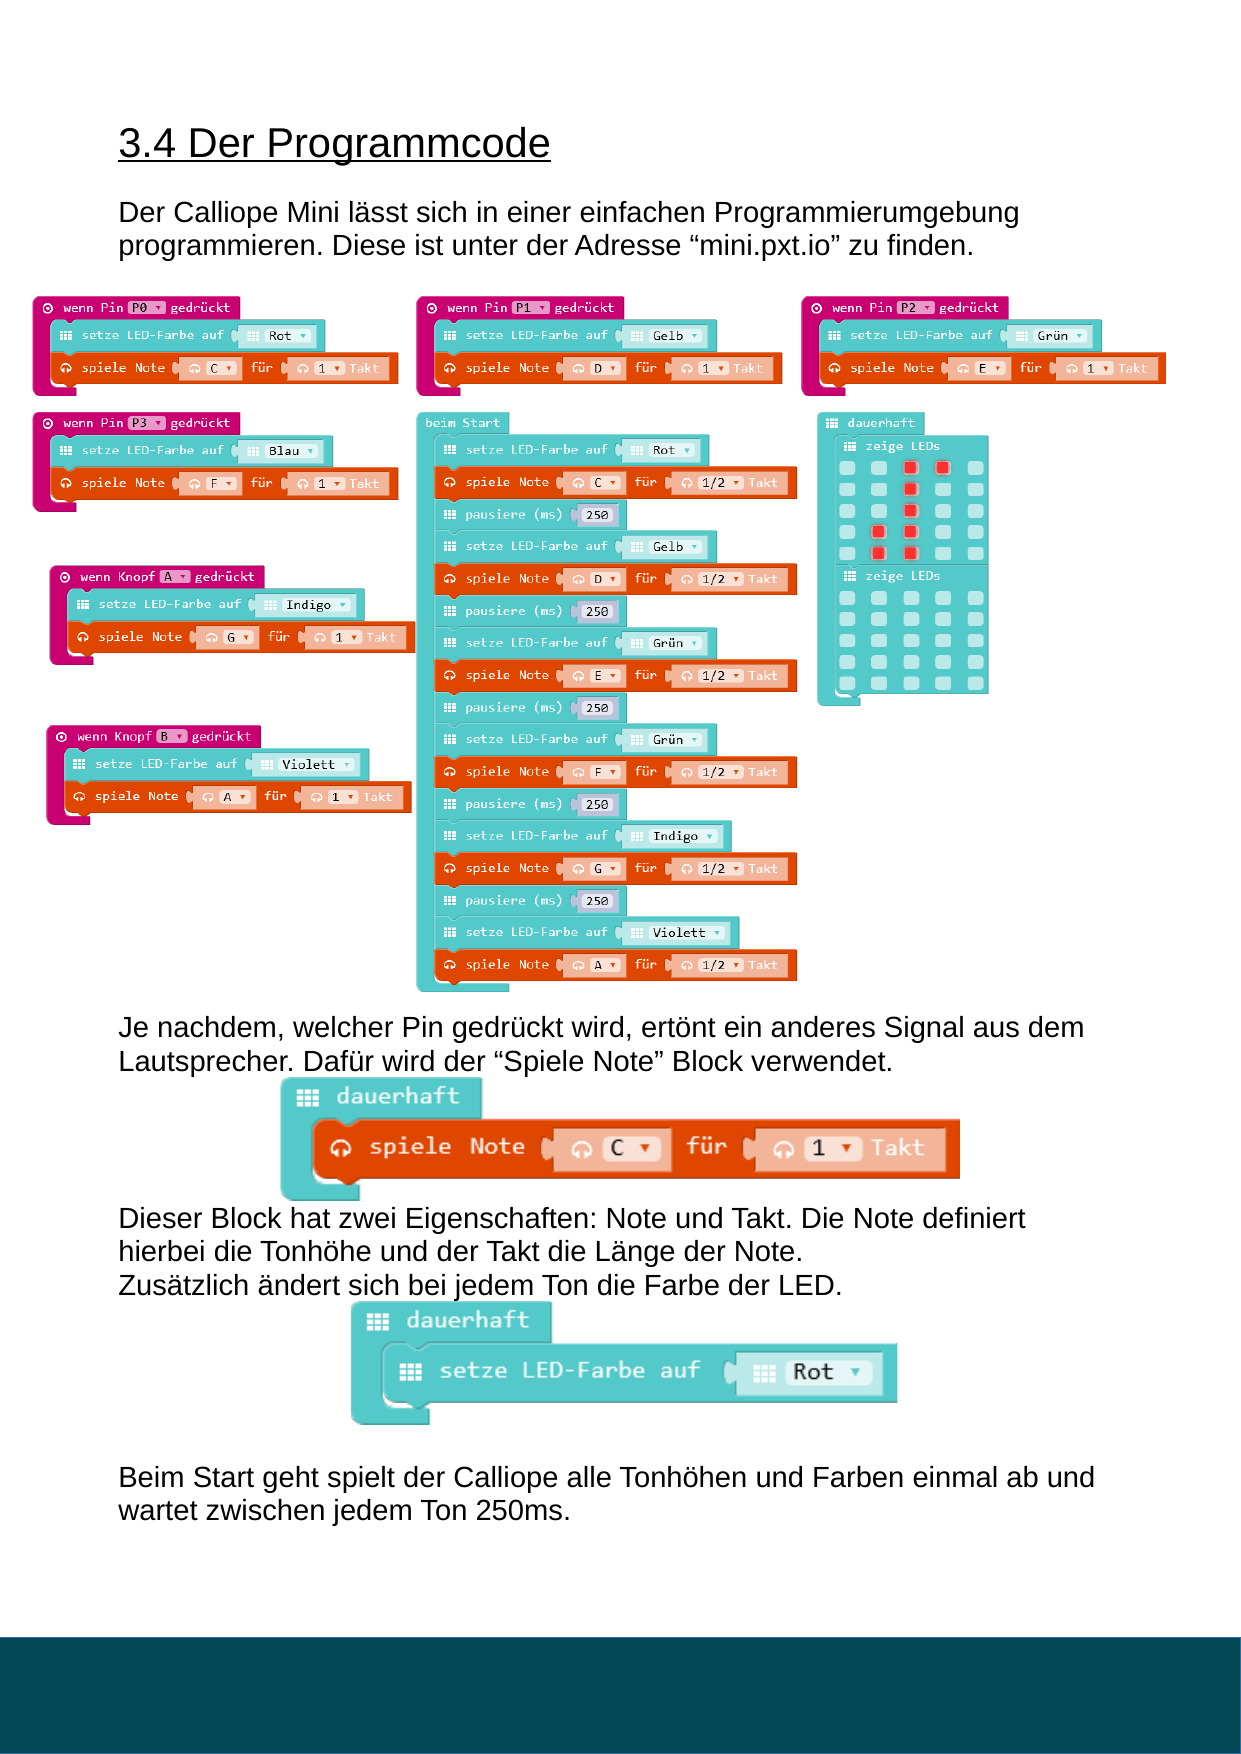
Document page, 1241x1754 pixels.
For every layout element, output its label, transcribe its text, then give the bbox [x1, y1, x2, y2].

picture [350, 1301, 898, 1425]
text 3.4 Der Programmcode [118, 118, 1122, 166]
text Je nachdem, welcher Pin gedrückt wird, ertönt ein anderes Signal aus dem Lautsprecher. Dafür wird der “Spiele Note” Block verwendet. [118, 992, 1122, 1077]
text Der Calliope Mini lässt sich in einer einfachen Programmierumgebung programmieren. Diese ist unter der Adresse “mini.pxt.io” zu finden. [118, 195, 1122, 262]
picture [280, 1077, 960, 1201]
text [118, 262, 1122, 296]
picture [32, 296, 1166, 992]
text Zusätzlich ändert sich bei jedem Ton die Farbe der LED. [118, 1268, 1122, 1301]
text Beim Start geht spielt der Calliope alle Tonhöhen und Farben einmal ab und wartet zwischen jedem Ton 250ms. [118, 1459, 1122, 1527]
text Dieser Block hat zwei Eigenschaften: Note und Takt. Die Note definiert hierbei die Tonhöhe und der Takt die Länge der Note. [118, 1201, 1122, 1268]
